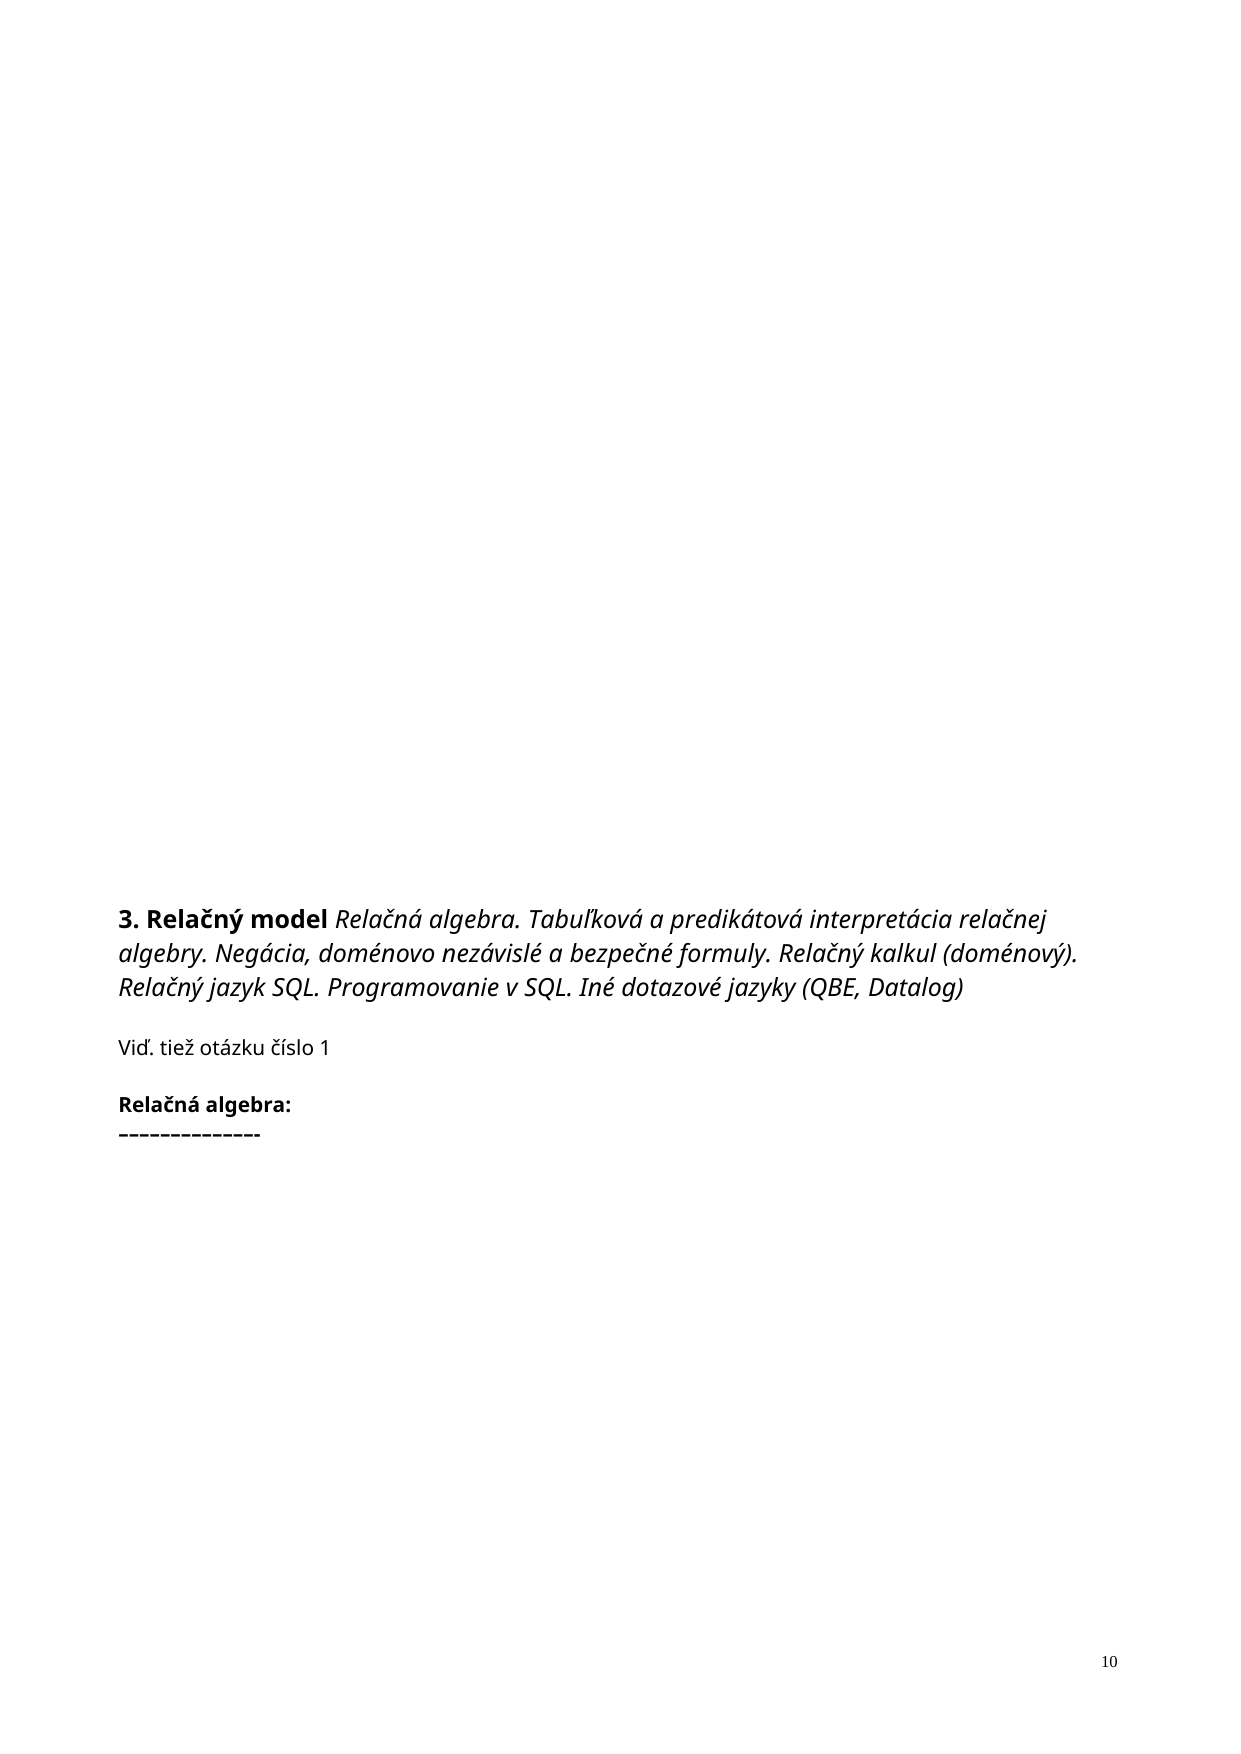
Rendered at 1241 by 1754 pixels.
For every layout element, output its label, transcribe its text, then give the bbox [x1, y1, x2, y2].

text 3. Relačný model Relačná algebra. Tabuľková a predikátová interpretácia relačnej algebry. Negácia, doménovo nezávislé a bezpečné formuly. Relačný kalkul (doménový). Relačný jazyk SQL. Programovanie v SQL. Iné dotazové jazyky (QBE, Datalog) [118, 902, 1122, 1004]
text Viď. tiež otázku číslo 1 [118, 1033, 1122, 1061]
text Relačná algebra: –––––––––––––- [118, 1091, 1122, 1147]
